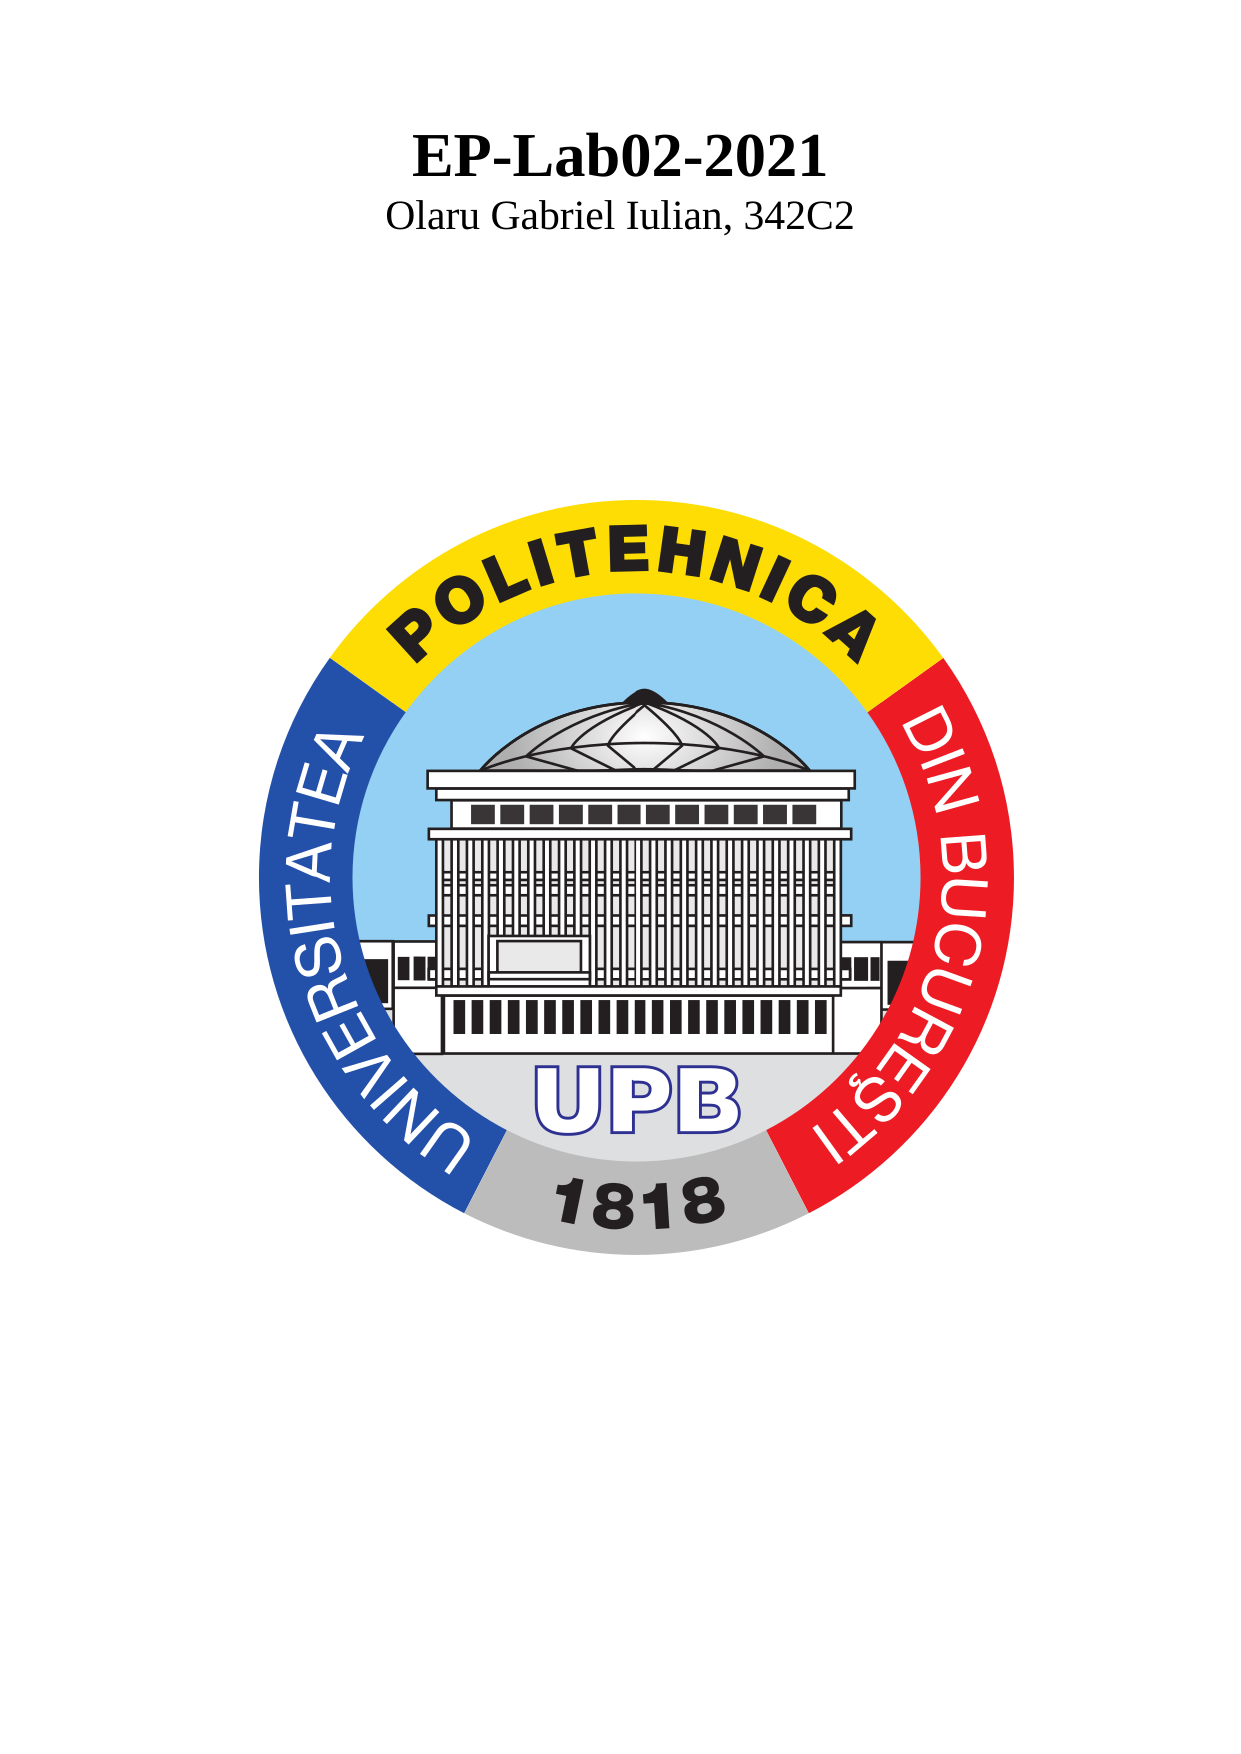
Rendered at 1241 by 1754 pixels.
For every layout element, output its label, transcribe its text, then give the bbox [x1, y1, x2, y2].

picture [253, 494, 1018, 1260]
text Olaru Gabriel Iulian, 342C2 [118, 190, 1122, 238]
text EP-Lab02-2021 [118, 118, 1122, 190]
